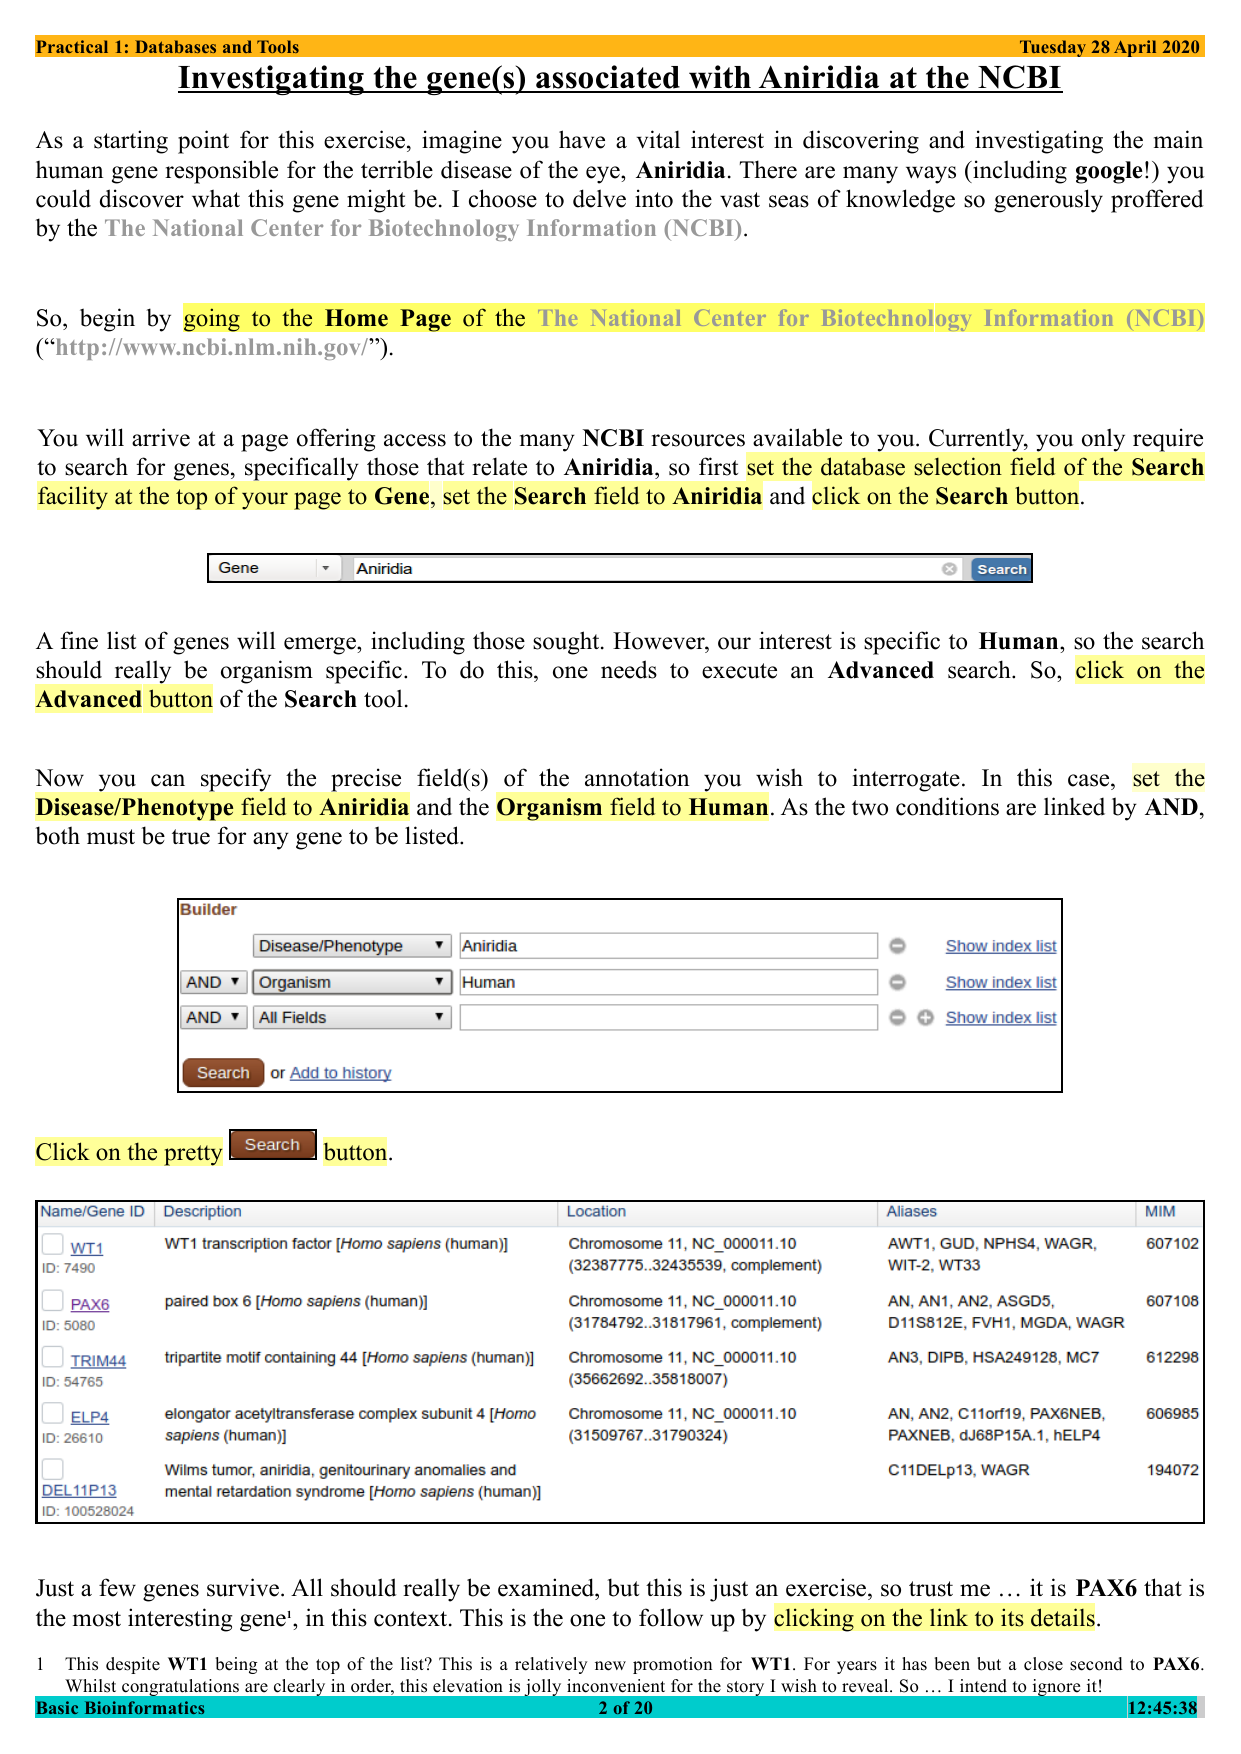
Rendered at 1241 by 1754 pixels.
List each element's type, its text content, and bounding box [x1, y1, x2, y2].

text This despite WT1 being at the top of the list? This is a relatively new promotion for WT1. For years it has been but a close second to PAX6. Whilst congratulations are clearly in order, this elevation is jolly inconvenient for the story I wish to reveal. So … I intend to ignore it! [35, 1652, 1205, 1696]
picture [231, 1131, 315, 1158]
picture [179, 900, 1061, 1091]
text You will arrive at a page offering access to the many NCBI resources available to you. Currently, you only require to search for genes, specifically those that relate to Aniridia, so first set the database selection field of the Search facility at the top of your page to Gene, set the Search field to Aniridia and click on the Search button. [37, 422, 1205, 510]
text So, begin by going to the Home Page of the The National Center for Biotechnology Information (NCBI) (“http://www.ncbi.nlm.nih.gov/”). [35, 303, 1205, 361]
text As a starting point for this exercise, imagine you have a vital interest in discovering and investigating the main human gene responsible for the terrible disease of the eye, Aniridia. There are many ways (including google!) you could discover what this gene might be. I choose to delve into the vast seas of knowledge so generously proffered by the The National Center for Biotechnology Information (NCBI). [35, 125, 1205, 242]
text Now you can specify the precise field(s) of the annotation you wish to interrogate. In this case, set the Disease/Phenotype field to Aniridia and the Organism field to Human. As the two conditions are linked by AND, both must be true for any gene to be listed. [35, 762, 1205, 850]
text Click on the prettybutton. [35, 1129, 1205, 1166]
text Investigating the gene(s) associated with Aniridia at the NCBI [35, 57, 1205, 96]
picture [209, 555, 1031, 581]
text A fine list of genes will emerge, including those sought. However, our interest is specific to Human, so the search should really be organism specific. To do this, one needs to execute an Advanced search. So, click on the Advanced button of the Search tool. [35, 626, 1205, 713]
picture [38, 1202, 1203, 1522]
text Just a few genes survive. All should really be examined, but this is just an exercise, so trust me … it is PAX6 that is the most interesting gene, in this context. This is the one to follow up by clicking on the link to its details. [35, 1573, 1205, 1631]
